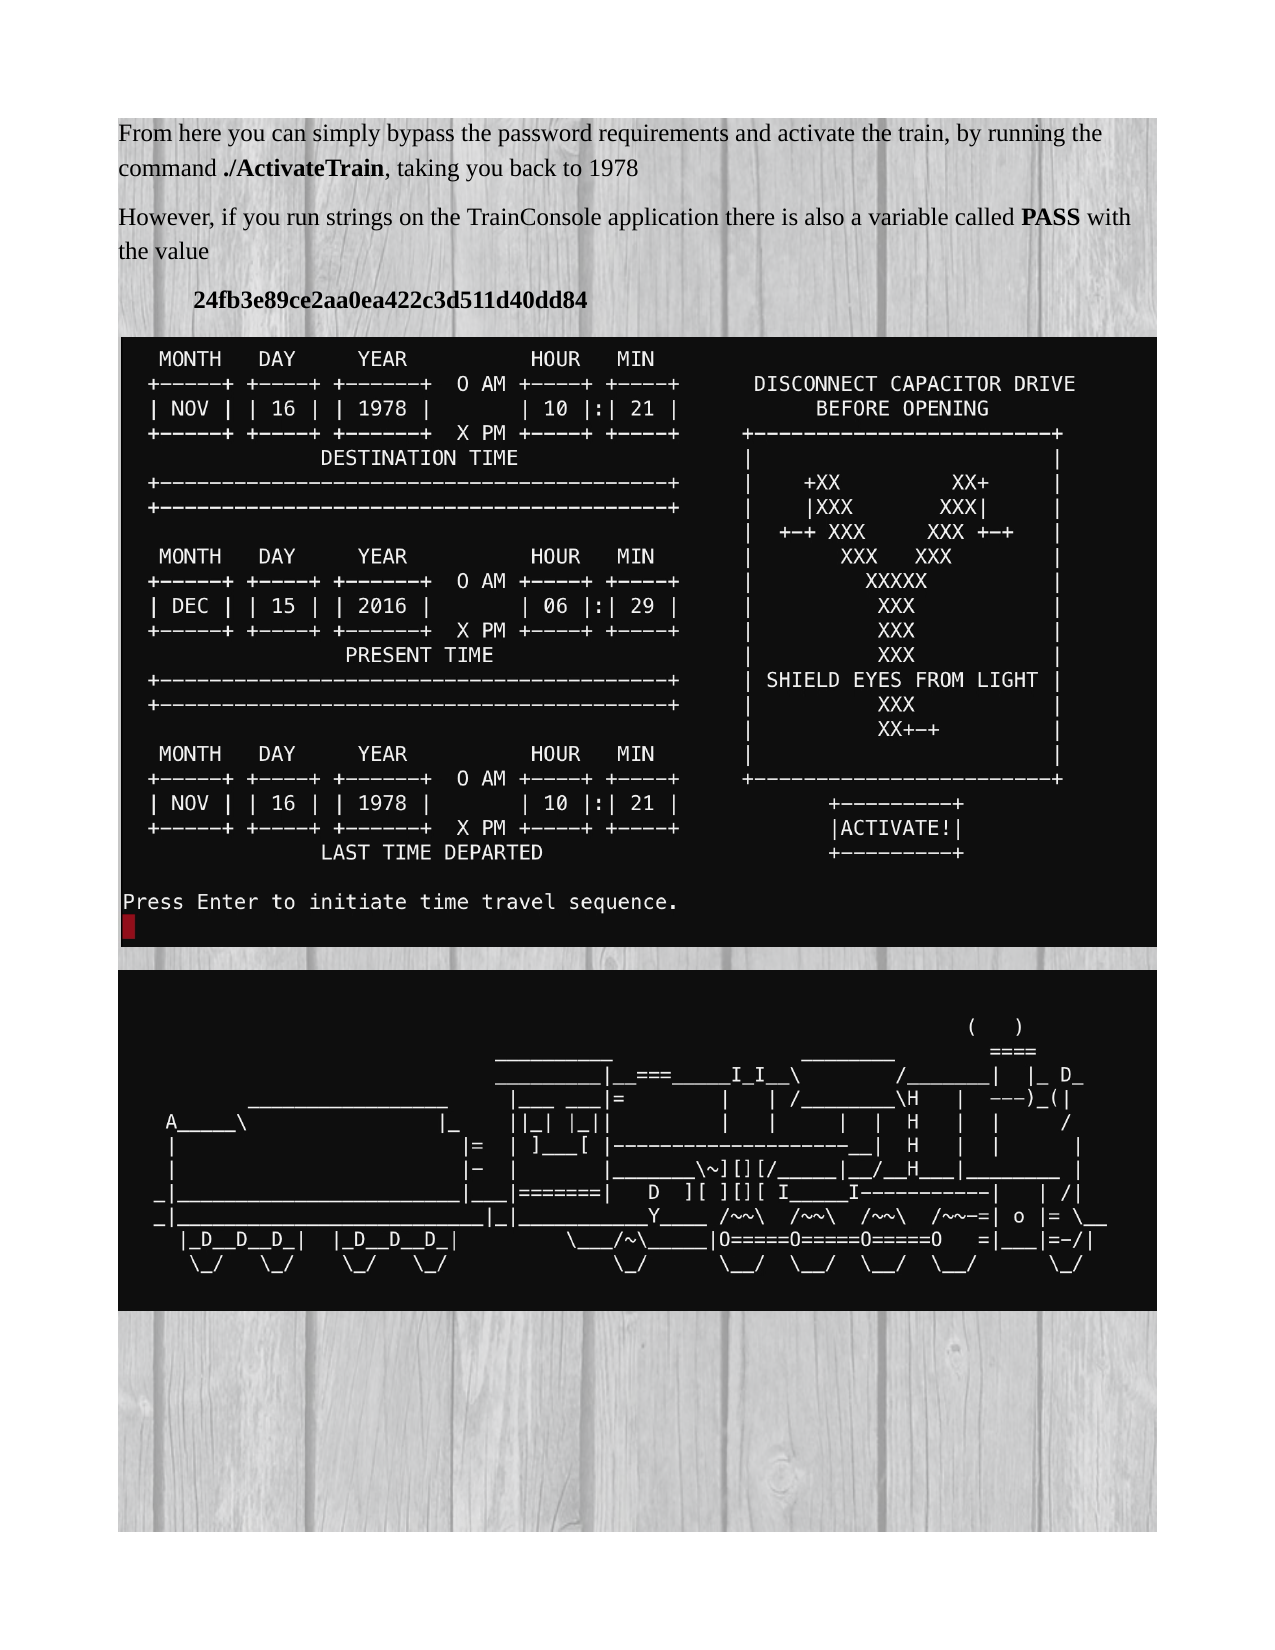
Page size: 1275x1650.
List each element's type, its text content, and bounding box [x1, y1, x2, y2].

text However, if you run strings on the TrainConsole application there is also a variable called PASS with the value [118, 202, 1157, 265]
picture [118, 265, 1157, 1532]
picture [118, 181, 1157, 202]
text From here you can simply bypass the password requirements and activate the train, by running the command ./ActivateTrain, taking you back to 1978 [118, 118, 1157, 181]
text 24fb3e89ce2aa0ea422c3d511d40dd84 [193, 285, 1157, 314]
